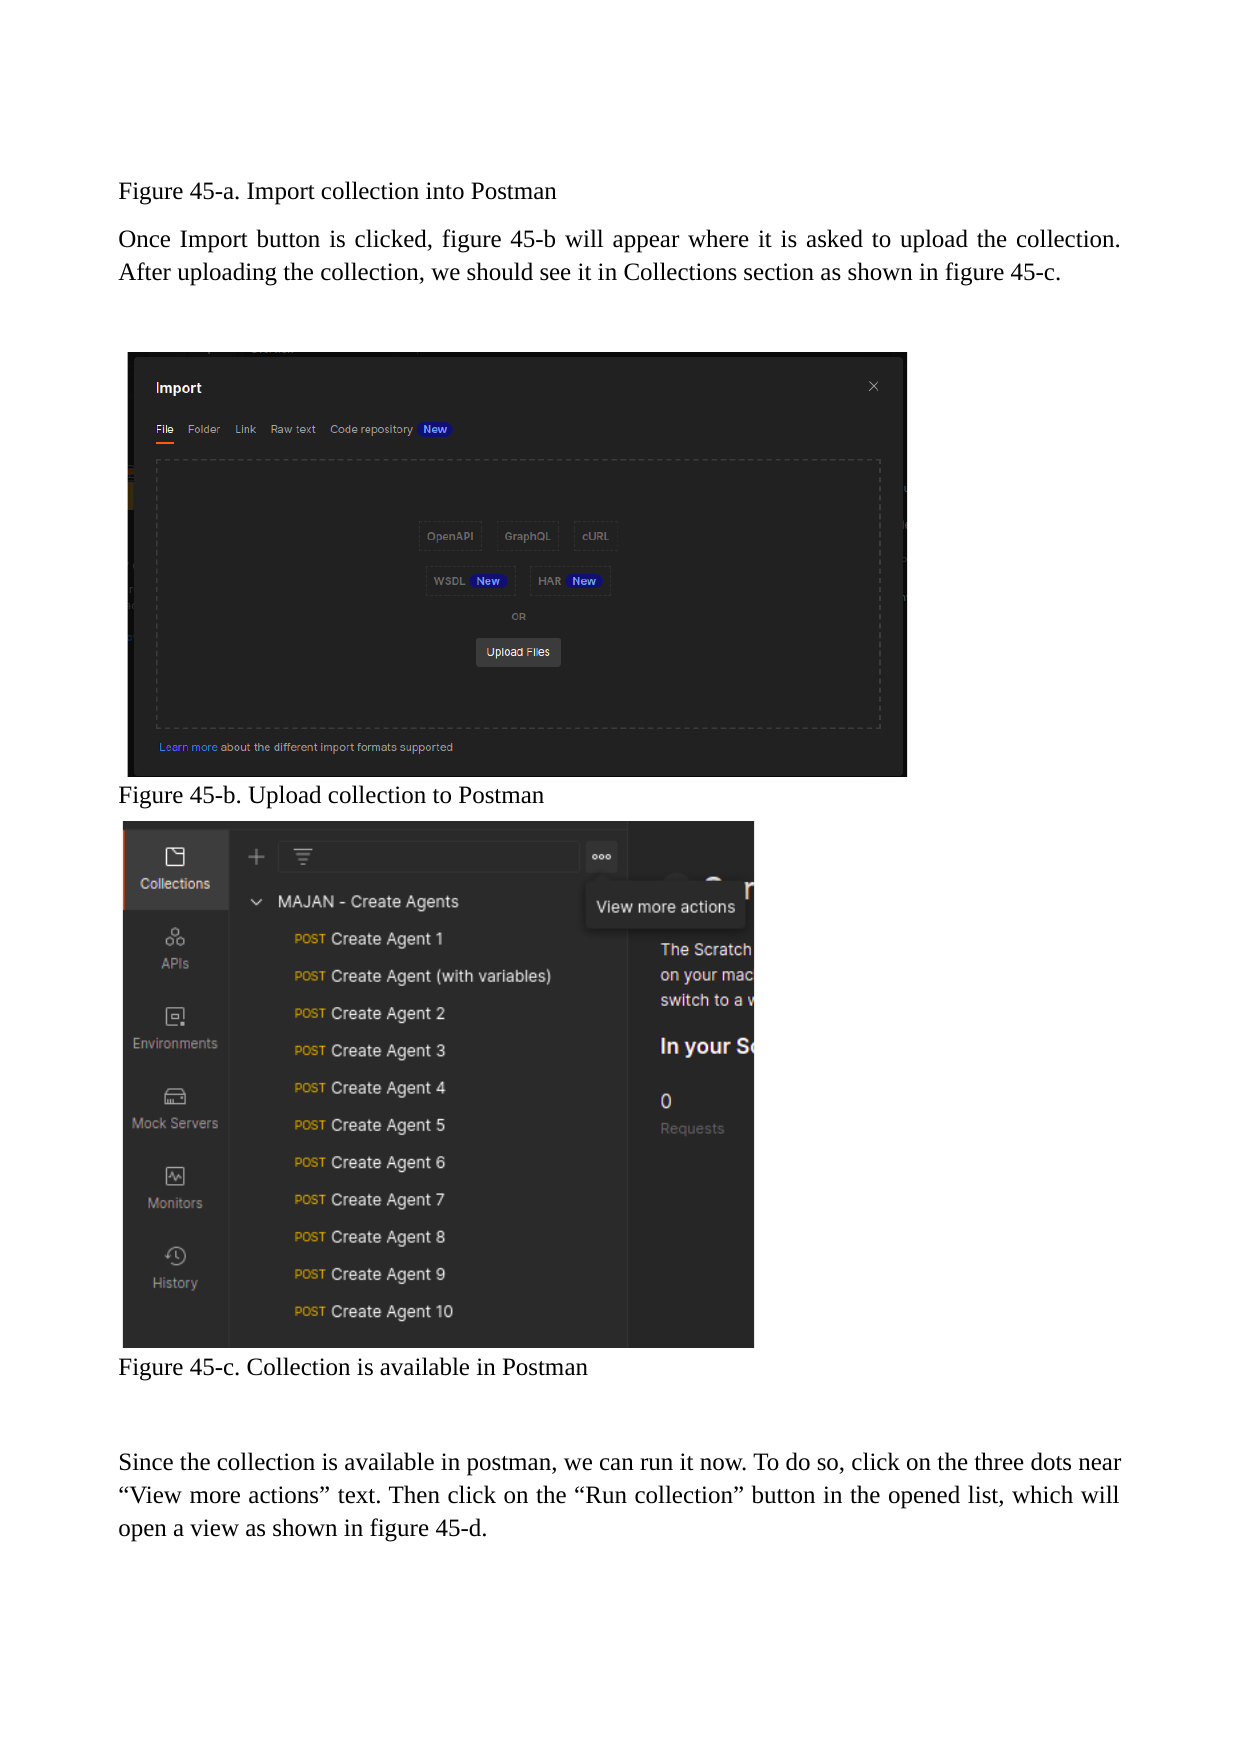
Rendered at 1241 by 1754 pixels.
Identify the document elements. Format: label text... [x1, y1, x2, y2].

picture [127, 352, 908, 777]
picture [122, 821, 755, 1348]
text Figure 45-c. Collection is available in Postman [118, 1352, 1122, 1381]
text Once Import button is clicked, figure 45-b will appear where it is asked to upload the collection. After uploading the collection, we should see it in Collections section as shown in figure 45-c. [118, 224, 1122, 286]
text Figure 45-a. Import collection into Postman [118, 176, 1122, 205]
text Since the collection is available in postman, we can run it now. To do so, click on the three dots near “View more actions” text. Then click on the “Run collection” button in the opened list, which will open a view as shown in figure 45-d. [118, 1447, 1122, 1542]
text Figure 45-b. Upload collection to Postman [118, 781, 1122, 809]
